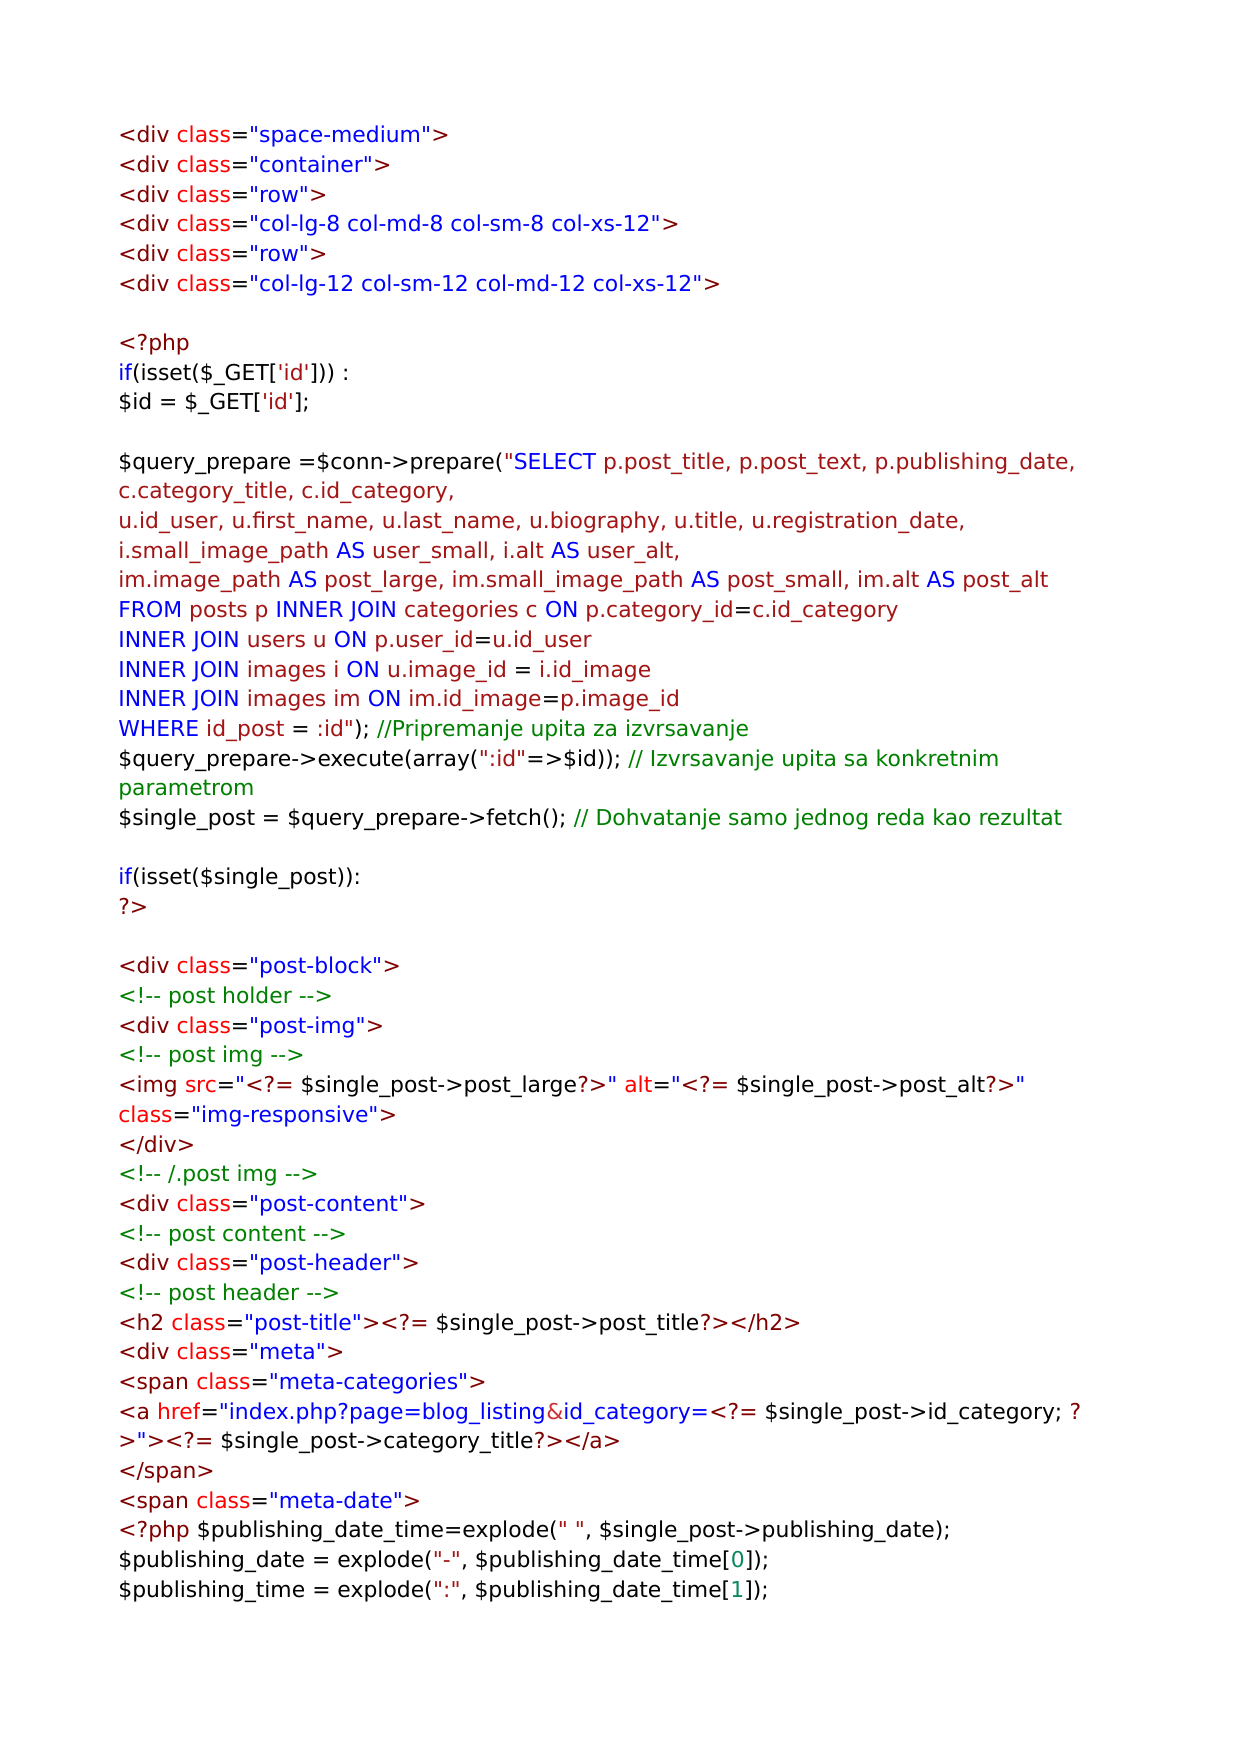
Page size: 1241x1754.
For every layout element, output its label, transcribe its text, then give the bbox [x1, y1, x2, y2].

text if(isset($_GET['id'])) : [118, 356, 1122, 385]
text <div class="col-lg-8 col-md-8 col-sm-8 col-xs-12"> [118, 207, 1122, 237]
text <div class="post-block"> [118, 949, 1122, 979]
text <?php [118, 326, 1122, 356]
text <!-- post header --> [118, 1276, 1122, 1306]
text $query_prepare->execute(array(":id"=>$id)); // Izvrsavanje upita sa konkretnim parametrom [118, 742, 1122, 801]
text <!-- post img --> [118, 1038, 1122, 1068]
text <!-- post holder --> [118, 979, 1122, 1009]
text </div> [118, 1127, 1122, 1157]
text <h2 class="post-title"><?= $single_post->post_title?></h2> [118, 1306, 1122, 1335]
text <div class="container"> [118, 148, 1122, 177]
text $publishing_date = explode("-", $publishing_date_time[0]); [118, 1543, 1122, 1573]
text <div class="col-lg-12 col-sm-12 col-md-12 col-xs-12"> [118, 267, 1122, 296]
text c.category_title, c.id_category, [118, 474, 1122, 504]
text <span class="meta-date"> [118, 1484, 1122, 1513]
text <div class="post-header"> [118, 1246, 1122, 1276]
text $single_post = $query_prepare->fetch(); // Dohvatanje samo jednog reda kao rezultat [118, 801, 1122, 831]
text </span> [118, 1454, 1122, 1484]
text $publishing_time = explode(":", $publishing_date_time[1]); [118, 1573, 1122, 1602]
text <div class="row"> [118, 177, 1122, 207]
text FROM posts p INNER JOIN categories c ON p.category_id=c.id_category [118, 593, 1122, 623]
text <div class="post-content"> [118, 1187, 1122, 1217]
text $query_prepare =$conn->prepare("SELECT p.post_title, p.post_text, p.publishing_date, [118, 445, 1122, 474]
text <div class="space-medium"> [118, 118, 1122, 148]
text <span class="meta-categories"> [118, 1365, 1122, 1395]
text INNER JOIN users u ON p.user_id=u.id_user [118, 623, 1122, 652]
text <div class="post-img"> [118, 1009, 1122, 1038]
text $id = $_GET['id']; [118, 385, 1122, 415]
text im.image_path AS post_large, im.small_image_path AS post_small, im.alt AS post_alt [118, 563, 1122, 593]
text <a href="index.php?page=blog_listing&id_category=<?= $single_post->id_category; ?>"><?= $single_post->category_title?></a> [118, 1395, 1122, 1454]
text <?php $publishing_date_time=explode(" ", $single_post->publishing_date); [118, 1513, 1122, 1543]
text <!-- post content --> [118, 1217, 1122, 1246]
text WHERE id_post = :id"); //Pripremanje upita za izvrsavanje [118, 712, 1122, 742]
text <div class="meta"> [118, 1335, 1122, 1365]
text u.id_user, u.first_name, u.last_name, u.biography, u.title, u.registration_date, [118, 504, 1122, 534]
text INNER JOIN images im ON im.id_image=p.image_id [118, 682, 1122, 712]
text <div class="row"> [118, 237, 1122, 267]
text <!-- /.post img --> [118, 1157, 1122, 1187]
text <img src="<?= $single_post->post_large?>" alt="<?= $single_post->post_alt?>" class="img-responsive"> [118, 1068, 1122, 1127]
text ?> [118, 890, 1122, 920]
text INNER JOIN images i ON u.image_id = i.id_image [118, 652, 1122, 682]
text i.small_image_path AS user_small, i.alt AS user_alt, [118, 534, 1122, 563]
text if(isset($single_post)): [118, 860, 1122, 890]
